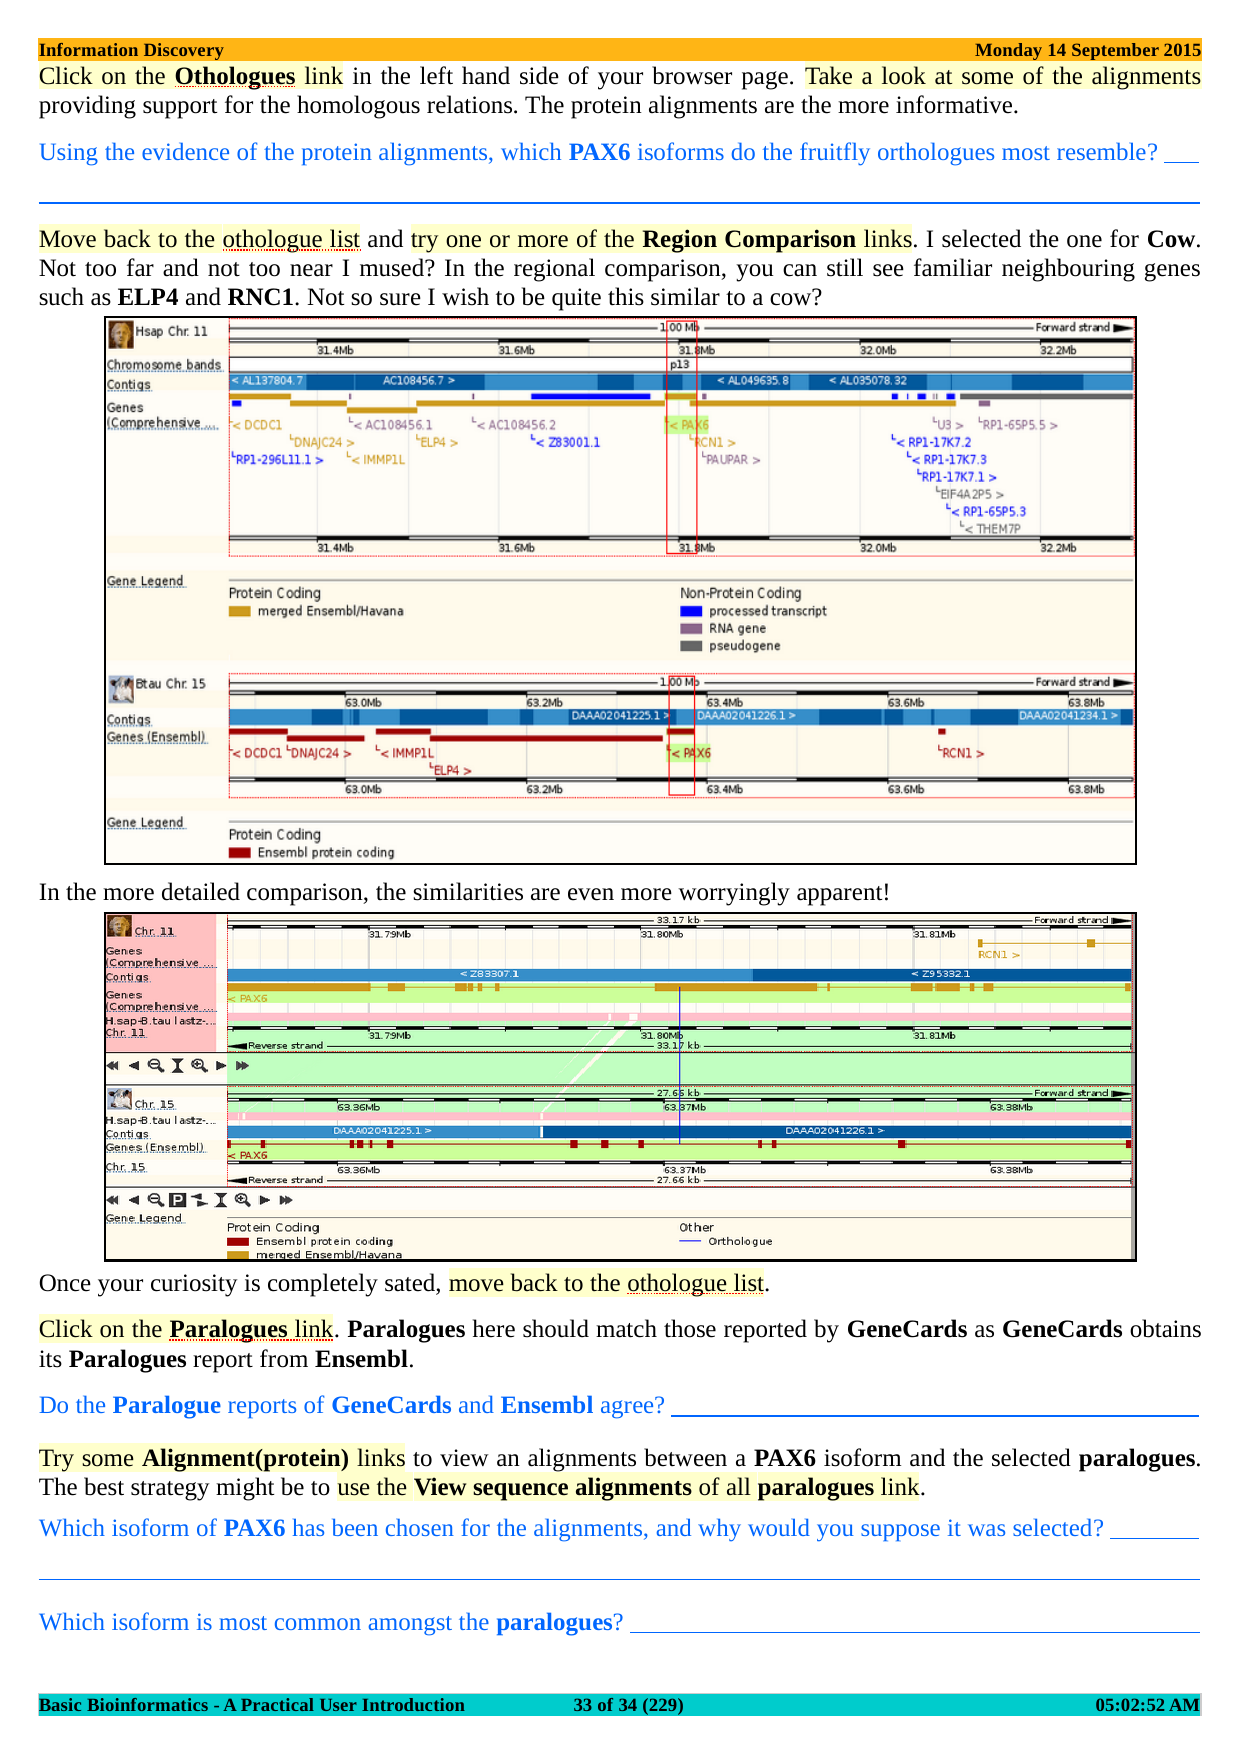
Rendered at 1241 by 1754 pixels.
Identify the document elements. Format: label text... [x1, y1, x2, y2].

text Click on the Paralogues link. Paralogues here should match those reported by GeneCards as GeneCards obtains its Paralogues report from Ensembl. [38, 1314, 1202, 1372]
text Which isoform is most common amongst the paralogues? [38, 1606, 1202, 1635]
text Do the Paralogue reports of GeneCards and Ensembl agree? [38, 1390, 1202, 1419]
text Using the evidence of the protein alignments, which PAX6 isoforms do the fruitfly orthologues most resemble? [38, 136, 1202, 165]
text Try some Alignment(protein) links to view an alignments between a PAX6 isoform and the selected paralogues. The best strategy might be to use the View sequence alignments of all paralogues link. [38, 1443, 1202, 1501]
text Click on the Othologues link in the left hand side of your browser page. Take a look at some of the alignments providing support for the homologous relations. The protein alignments are the more informative. [38, 61, 1202, 119]
text Once your curiosity is completely sated, move back to the othologue list. [38, 911, 1202, 1297]
picture [106, 914, 1135, 1259]
text Move back to the othologue list and try one or more of the Region Comparison links. I selected the one for Cow. Not too far and not too near I mused? In the regional comparison, you can still see familiar neighbouring genes such as ELP4 and RNC1. Not so sure I wish to be quite this similar to a cow? [38, 224, 1202, 311]
text In the more detailed comparison, the similarities are even more worryingly apparent! [38, 329, 1202, 906]
picture [106, 318, 1135, 863]
text Which isoform of PAX6 has been chosen for the alignments, and why would you suppose it was selected? [38, 1513, 1202, 1542]
